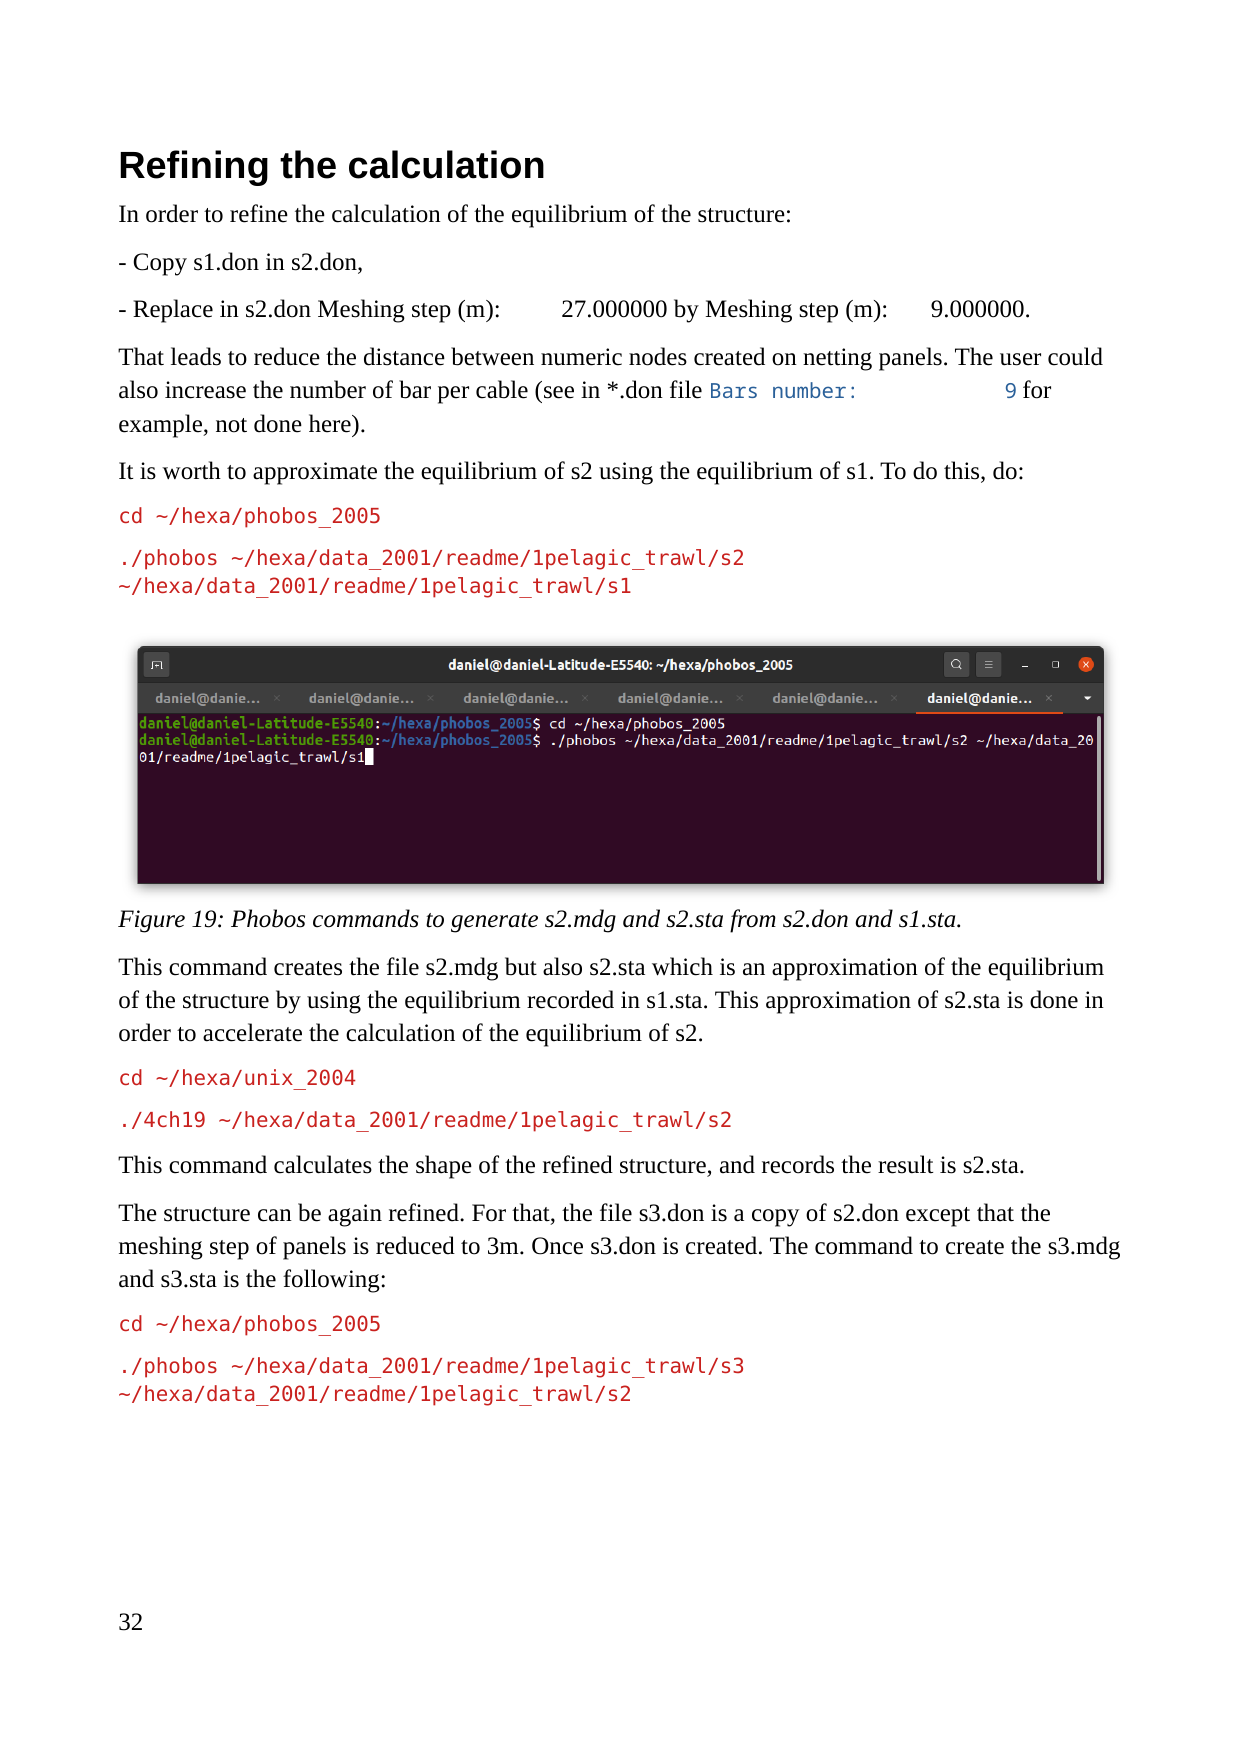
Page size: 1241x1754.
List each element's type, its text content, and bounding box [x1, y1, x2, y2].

text cd ~/hexa/unix_2004 [118, 1066, 1122, 1090]
text cd ~/hexa/phobos_2005 [118, 504, 1122, 528]
text ./4ch19 ~/hexa/data_2001/readme/1pelagic_trawl/s2 [118, 1108, 1122, 1132]
text ./phobos ~/hexa/data_2001/readme/1pelagic_trawl/s2 ~/hexa/data_2001/readme/1pelagic_trawl/s1 [118, 546, 1122, 598]
text It is worth to approximate the equilibrium of s2 using the equilibrium of s1. To do this, do: [118, 456, 1122, 485]
text This command creates the file s2.mdg but also s2.sta which is an approximation of the equilibrium of the structure by using the equilibrium recorded in s1.sta. This approximation of s2.sta is done in order to accelerate the calculation of the equilibrium of s2. [118, 952, 1122, 1047]
text That leads to reduce the distance between numeric nodes created on netting panels. The user could also increase the number of bar per cable (see in *.don file Bars number: 9 for example, not done here). [118, 342, 1122, 438]
subtitle Refining the calculation [118, 143, 1122, 187]
text - Copy s1.don in s2.don, [118, 247, 1122, 276]
text In order to refine the calculation of the equilibrium of the structure: [118, 199, 1122, 228]
text ./phobos ~/hexa/data_2001/readme/1pelagic_trawl/s3 ~/hexa/data_2001/readme/1pelagic_trawl/s2 [118, 1354, 1122, 1406]
text Figure 19: Phobos commands to generate s2.mdg and s2.sta from s2.don and s1.sta. [118, 905, 1122, 933]
text This command calculates the shape of the refined structure, and records the result is s2.sta. [118, 1151, 1122, 1179]
picture [118, 629, 1123, 905]
text - Replace in s2.don Meshing step (m): 27.000000 by Meshing step (m): 9.000000. [118, 294, 1122, 323]
text cd ~/hexa/phobos_2005 [118, 1312, 1122, 1336]
text The structure can be again refined. For that, the file s3.don is a copy of s2.don except that the meshing step of panels is reduced to 3m. Once s3.don is created. The command to create the s3.mdg and s3.sta is the following: [118, 1198, 1122, 1293]
